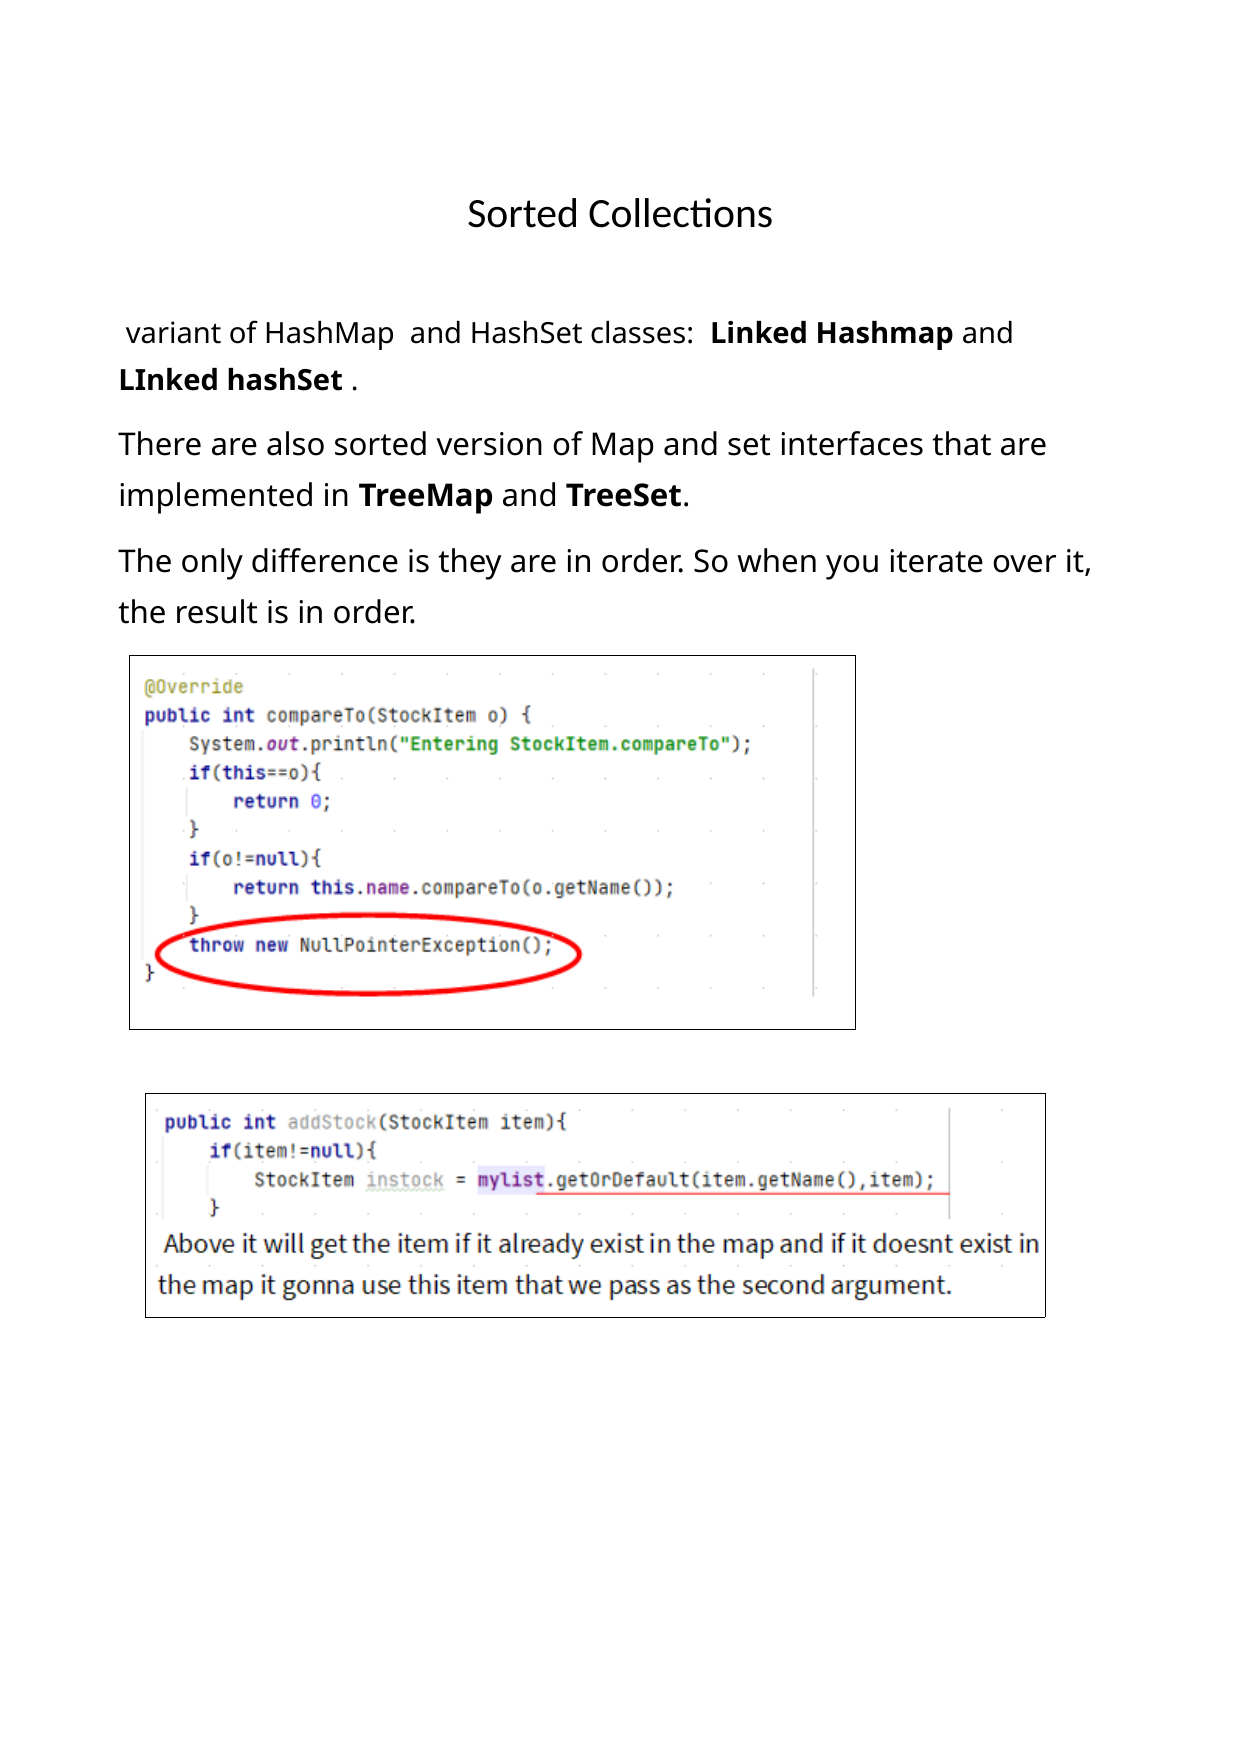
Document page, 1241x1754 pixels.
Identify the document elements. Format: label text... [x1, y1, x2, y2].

picture [132, 658, 853, 1026]
text variant of HashMap and HashSet classes: Linked Hashmap and LInked hashSet . [118, 312, 1122, 399]
text There are also sorted version of Map and set interfaces that are implemented in TreeMap and TreeSet. [118, 422, 1122, 516]
subtitle Sorted Collections [118, 187, 1122, 237]
text The only difference is they are in order. So when you iterate over it, the result is in order. [118, 538, 1122, 632]
picture [147, 1096, 1042, 1314]
